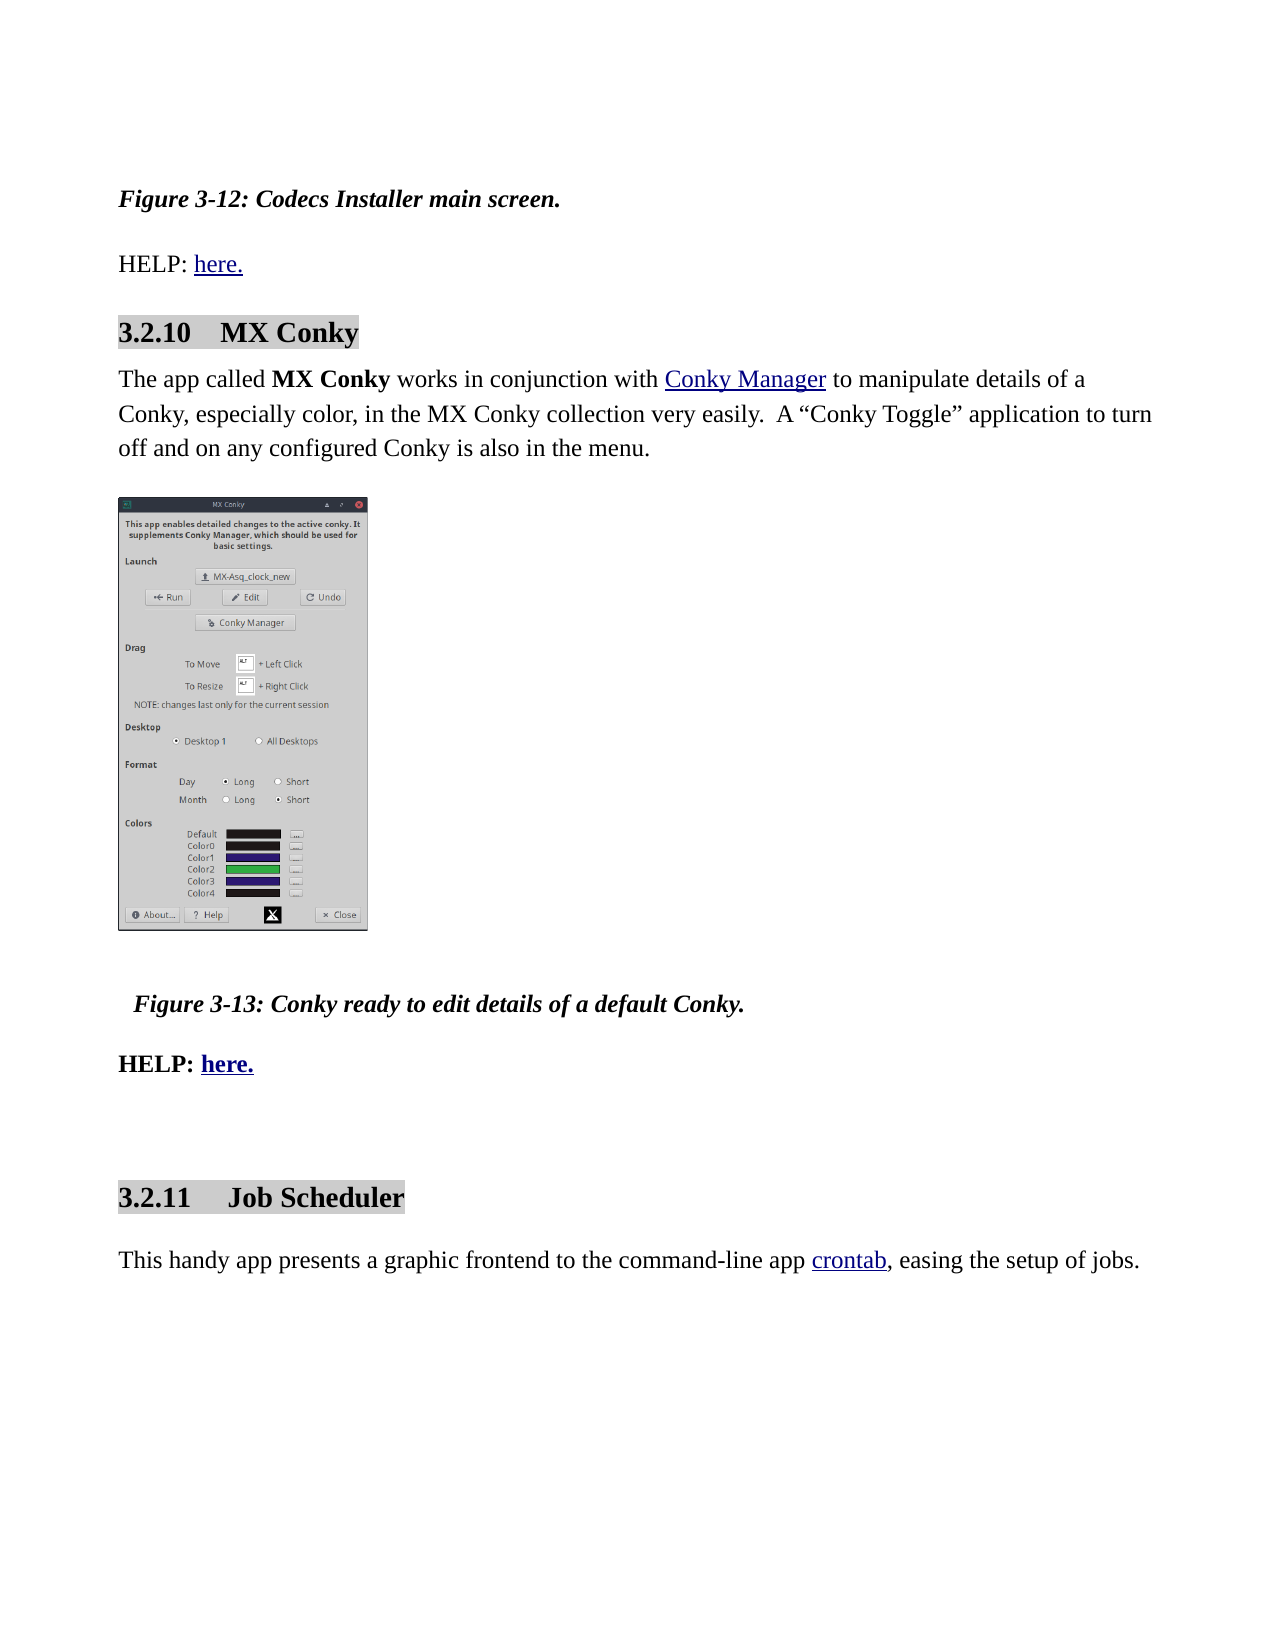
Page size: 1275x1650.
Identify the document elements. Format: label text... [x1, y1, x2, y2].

text HELP: here. [118, 249, 1157, 278]
text Figure 3-12: Codecs Installer main screen. [118, 184, 1157, 213]
text This handy app presents a graphic frontend to the command-line app crontab, easing the setup of jobs. [118, 1245, 1157, 1274]
text Figure 3-13: Conky ready to edit details of a default Conky. [133, 989, 1142, 1017]
subtitle 3.2.10 MX Conky [162, 315, 191, 349]
subtitle 3.2.11 Job Scheduler [176, 1180, 191, 1214]
text The app called MX Conky works in conjunction with Conky Manager to manipulate details of a Conky, especially color, in the MX Conky collection very easily. A “Conky Toggle” application to turn off and on any configured Conky is also in the menu. [118, 364, 1157, 462]
picture [118, 497, 368, 931]
text HELP: here. [118, 1049, 1157, 1077]
subtitle 3.2.10 MX Conky [359, 315, 1138, 349]
subtitle 3.2.11 Job Scheduler [405, 1180, 1138, 1214]
